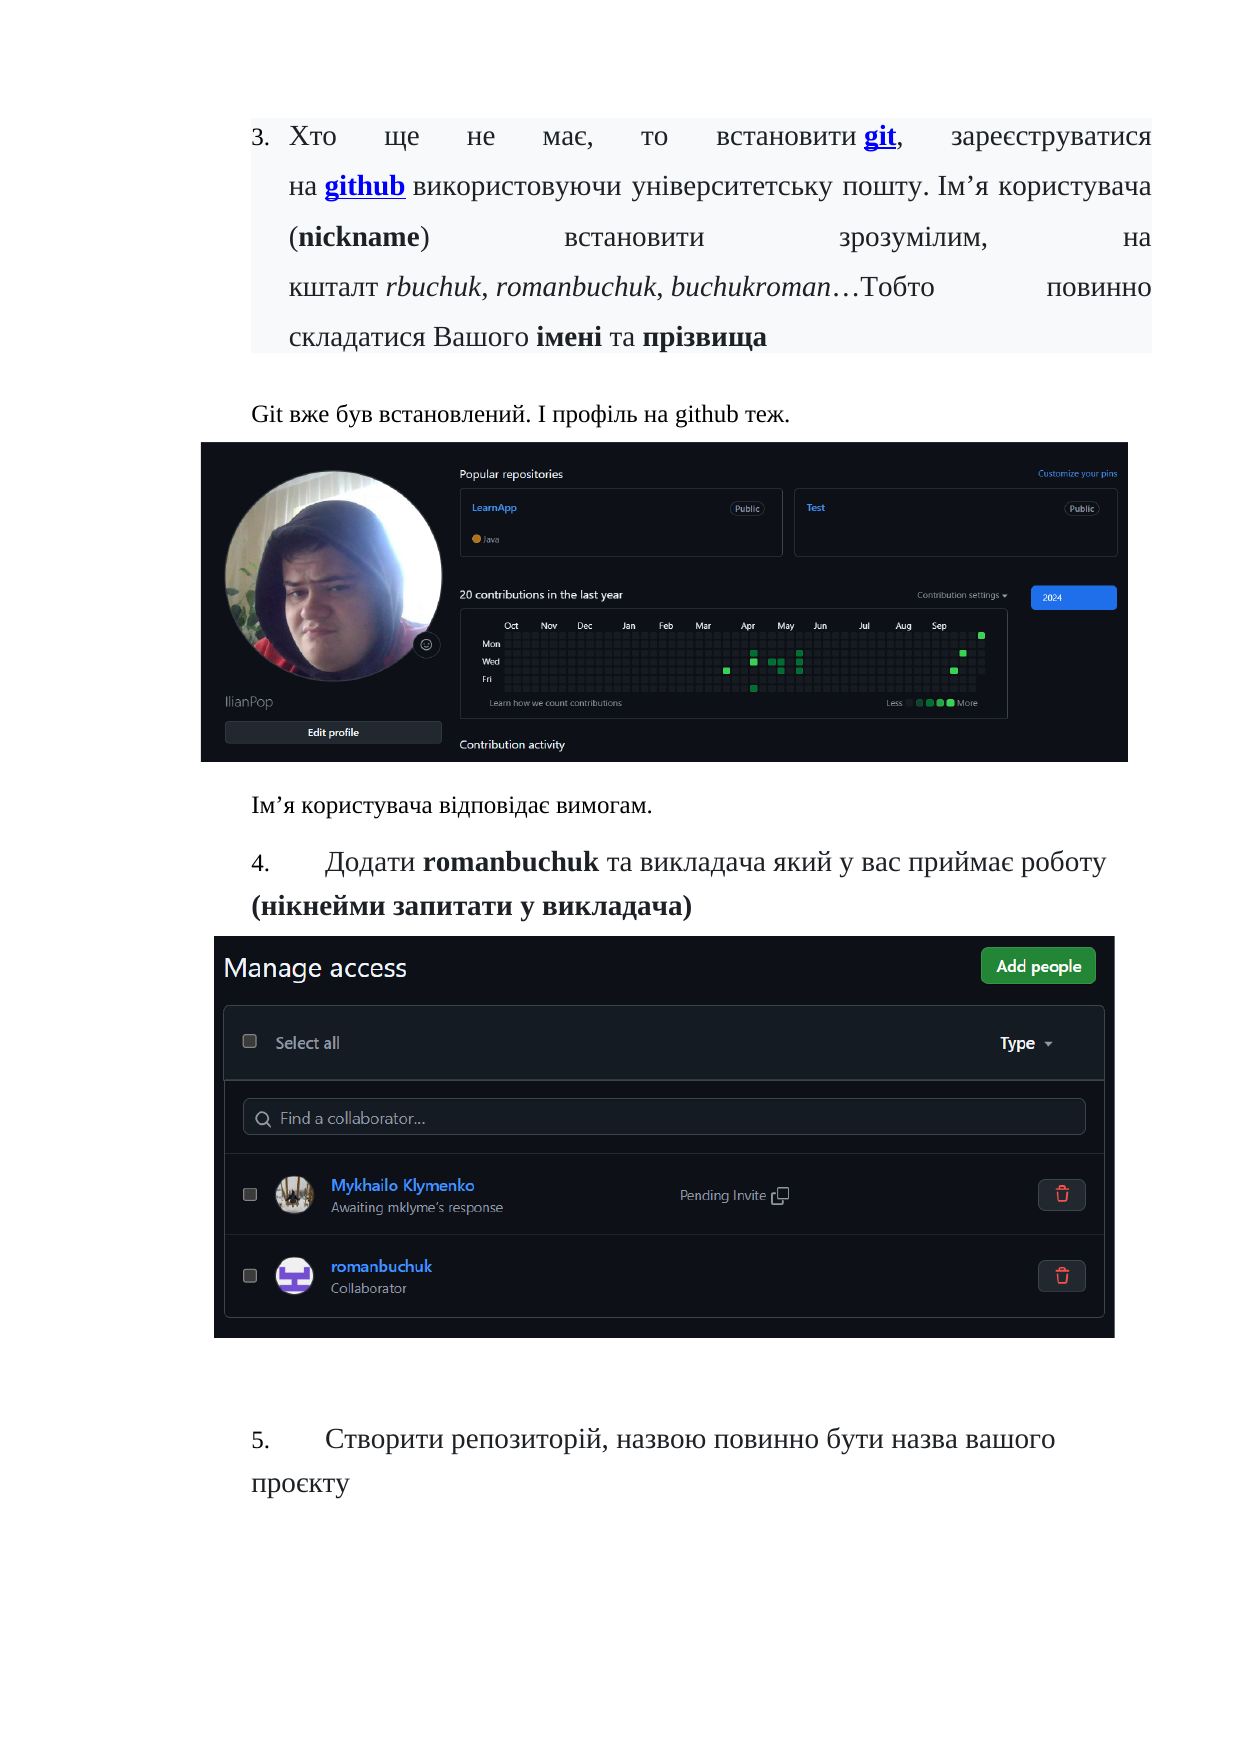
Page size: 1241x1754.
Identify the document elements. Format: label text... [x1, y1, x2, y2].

text Ім’я користувача відповідає вимогам. [177, 442, 1152, 819]
list Додати romanbuchuk та викладача який у вас приймає роботу (нікнейми запитати у викладача) [251, 834, 1152, 921]
picture [214, 936, 1115, 1338]
list Створити репозиторій, назвою повинно бути назва вашого проєкту [251, 1411, 1152, 1498]
picture [200, 442, 1128, 762]
text Git вже був встановлений. І профіль на github теж. [177, 399, 1152, 428]
list Хто ще не має, то встановити git, зареєструватися на github використовуючи університетську пошту. Ім’я користувача (nickname) встановити зрозумілим, на кшталт rbuchuk, romanbuchuk, buchukroman…Тобто повинно складатися Вашого імені та прізвища [251, 118, 1152, 353]
